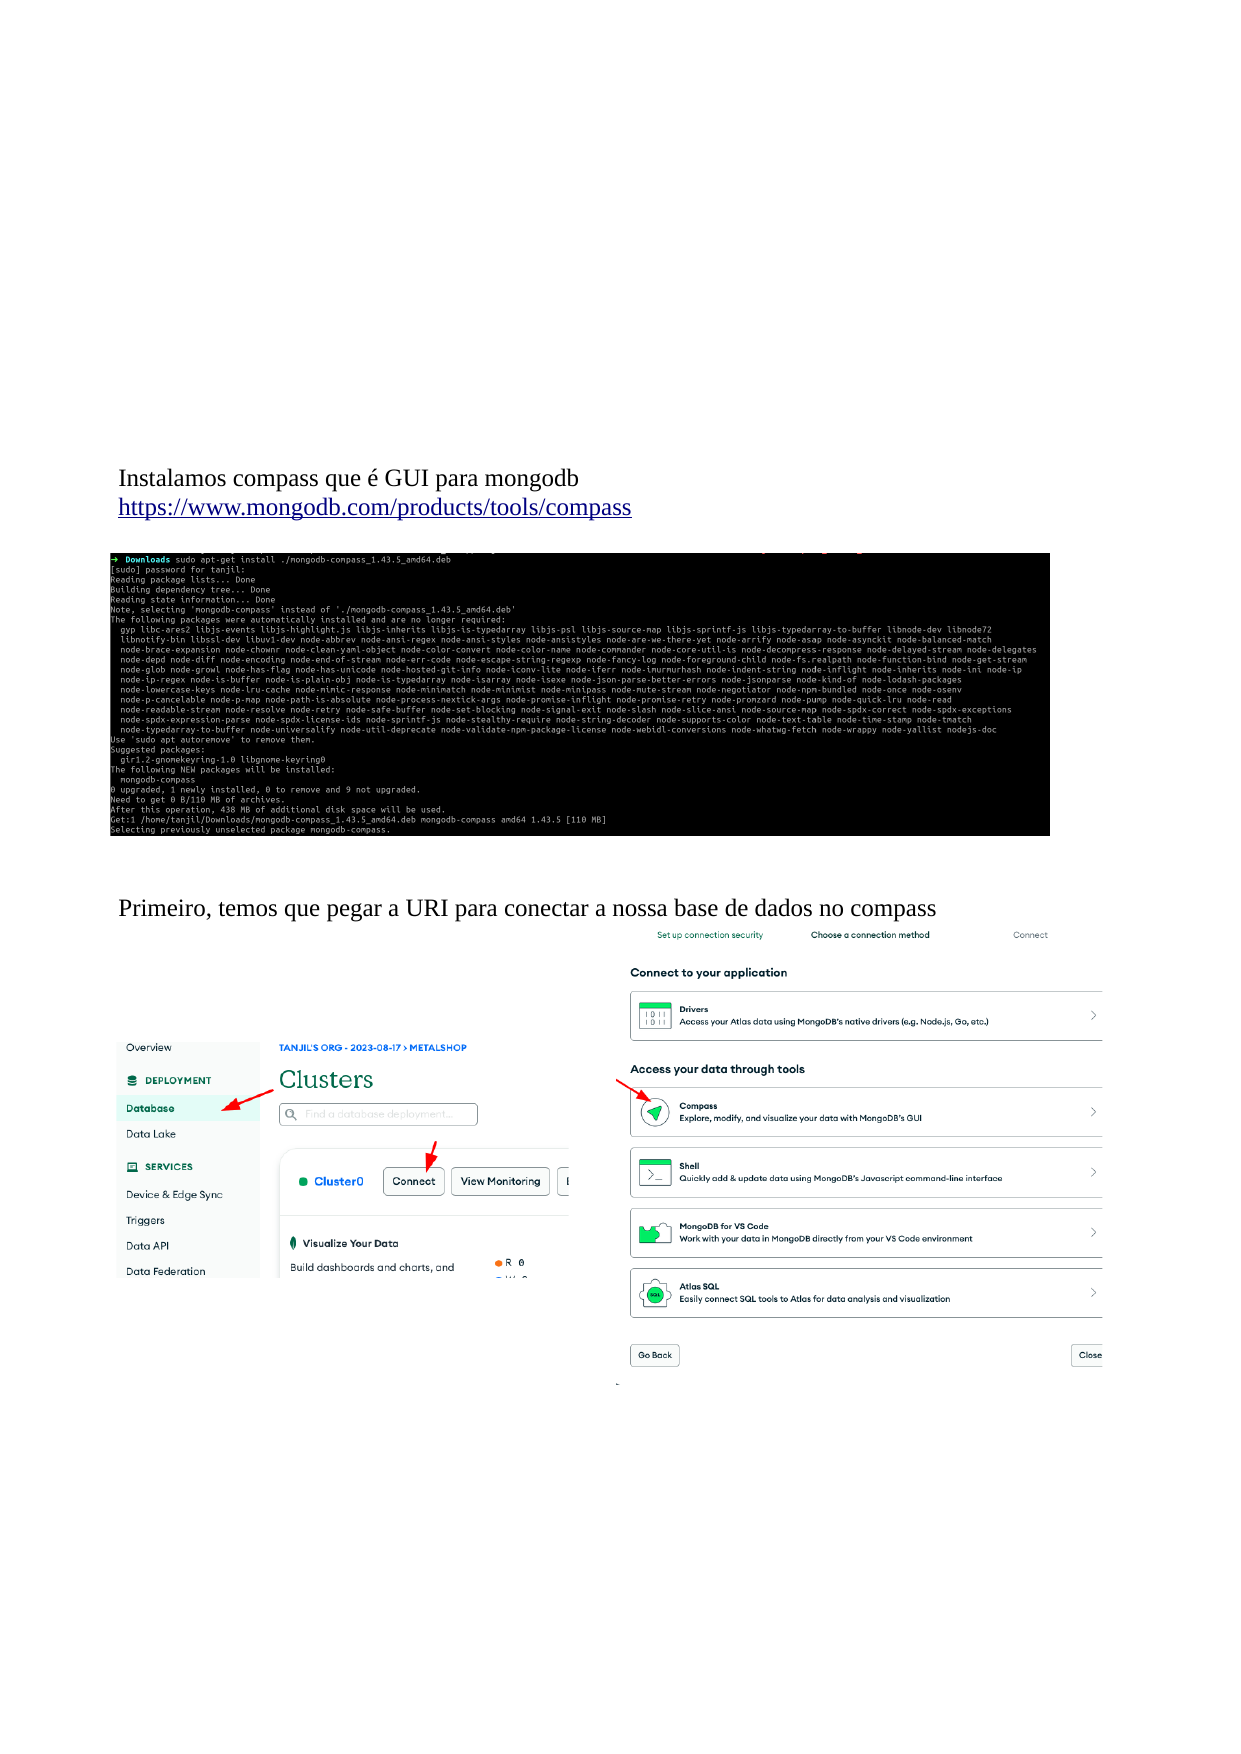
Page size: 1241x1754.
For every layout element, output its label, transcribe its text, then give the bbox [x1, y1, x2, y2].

text Primeiro, temos que pegar a URI para conectar a nossa base de dados no compass [118, 893, 1122, 922]
picture [616, 929, 1103, 1385]
picture [110, 553, 1050, 836]
text Instalamos compass que é GUI para mongodb [118, 463, 1122, 492]
picture [116, 1042, 569, 1278]
text https://www.mongodb.com/products/tools/compass [118, 492, 1122, 521]
